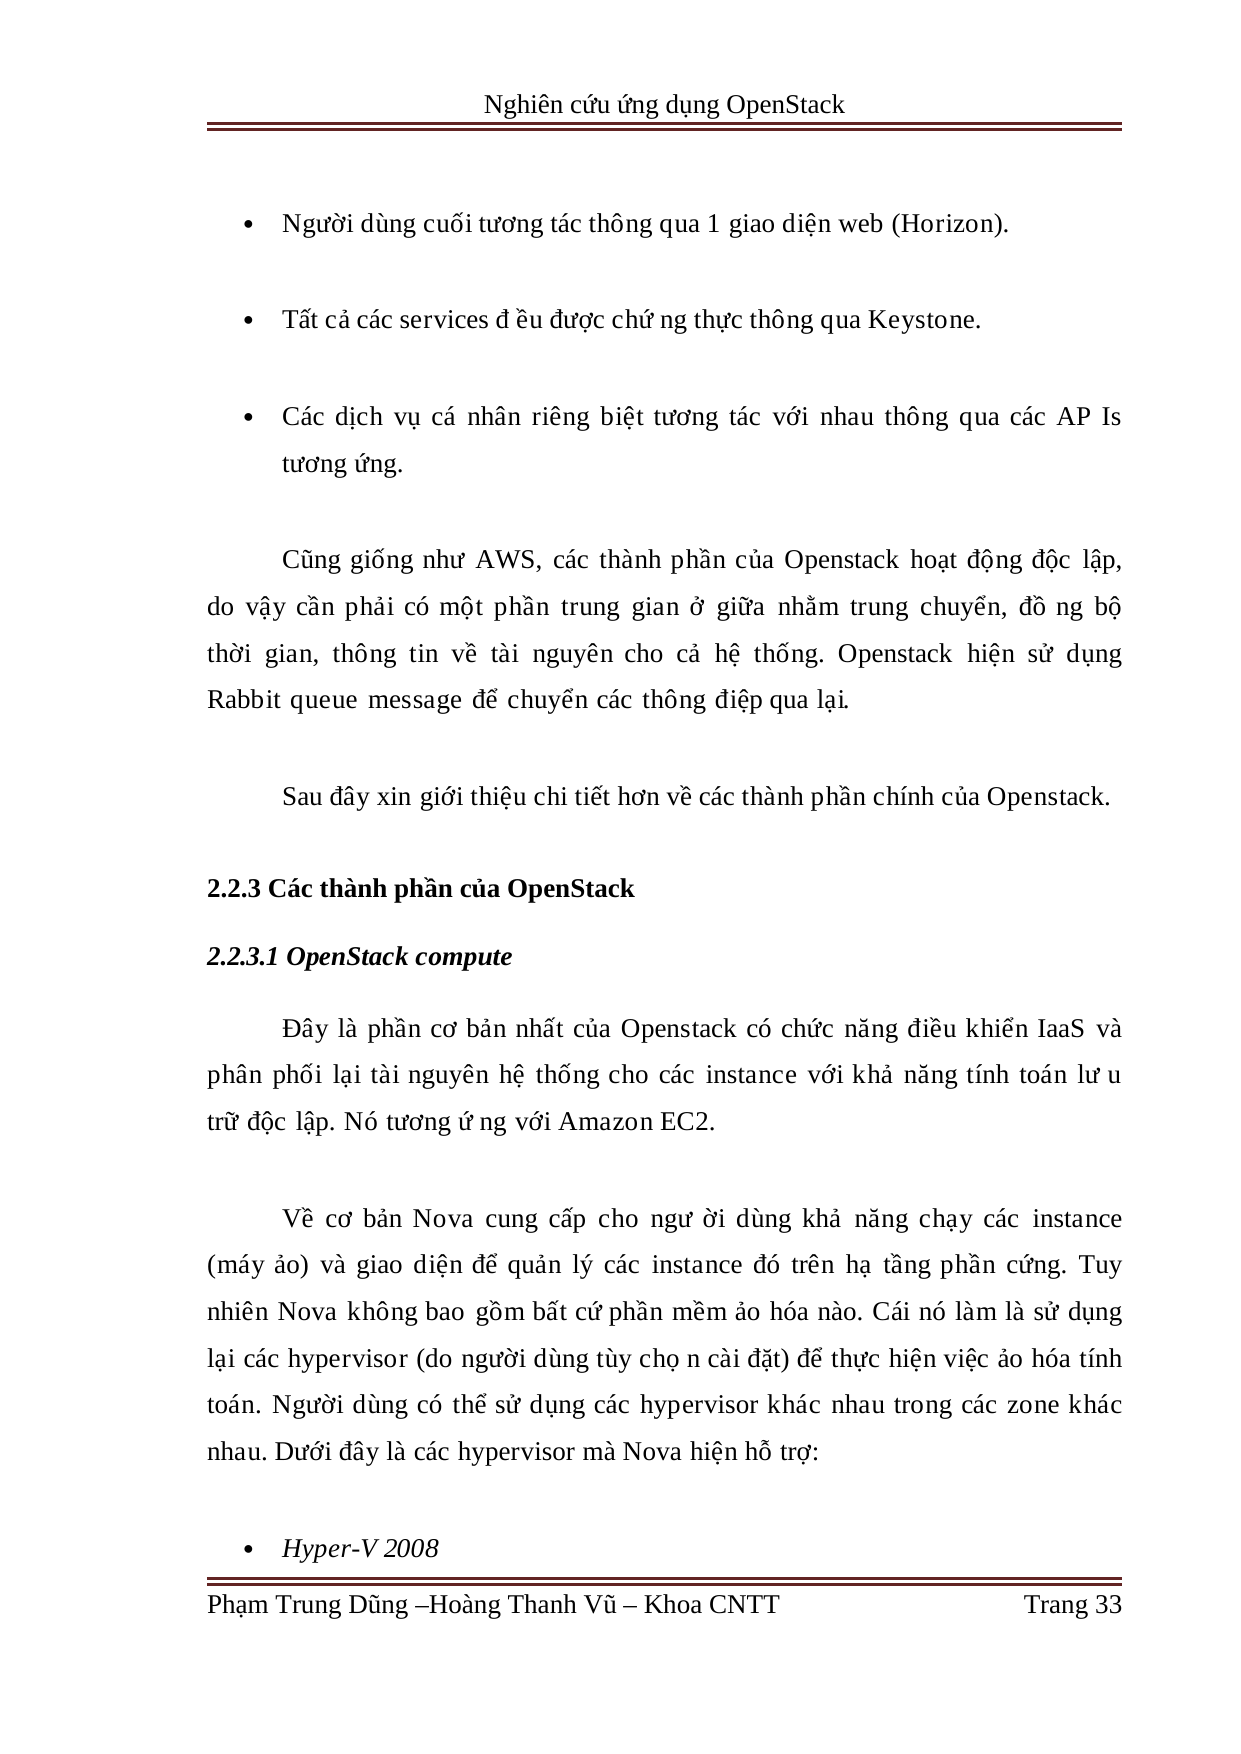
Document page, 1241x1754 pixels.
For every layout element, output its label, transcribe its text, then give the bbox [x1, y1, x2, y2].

text Sau đây xin giới thiệu chi tiết hơn về các thành phần chính của Openstack. [207, 780, 1122, 811]
text Cũng giống như AWS, các thành phần của Openstack hoạt động độc lập, do vậy cần phải có một phần trung gian ở giữa nhằm trung chuyển, đồ ng bộ thời gian, thông tin về tài nguyên cho cả hệ thống. Openstack hiện sử dụng Rabbit queue message để chuyển các thông điệp qua lại. [207, 543, 1122, 714]
list Tất cả các services đ ều được chứ ng thực thông qua Keystone. [244, 303, 1122, 334]
subtitle 2.2.3.1 OpenStack compute [207, 940, 1122, 971]
subtitle 2.2.3 Các thành phần của OpenStack [207, 873, 1122, 904]
text Về cơ bản Nova cung cấp cho ngư ời dùng khả năng chạy các instance (máy ảo) và giao diện để quản lý các instance đó trên hạ tầng phần cứng. Tuy nhiên Nova không bao gồm bất cứ phần mềm ảo hóa nào. Cái nó làm là sử dụng lại các hypervisor (do người dùng tùy chọ n cài đặt) để thực hiện việc ảo hóa tính toán. Người dùng có thể sử dụng các hypervisor khác nhau trong các zone khác nhau. Dưới đây là các hypervisor mà Nova hiện hỗ trợ: [207, 1202, 1122, 1466]
list Người dùng cuối tương tác thông qua 1 giao diện web (Horizon). [244, 207, 1122, 238]
list Các dịch vụ cá nhân riêng biệt tương tác với nhau thông qua các AP Is tương ứng. [244, 400, 1122, 478]
list Hyper-V 2008 [244, 1532, 1122, 1563]
text Đây là phần cơ bản nhất của Openstack có chức năng điều khiển IaaS và phân phối lại tài nguyên hệ thống cho các instance với khả năng tính toán lư u trữ độc lập. Nó tương ứ ng với Amazon EC2. [207, 1012, 1122, 1136]
